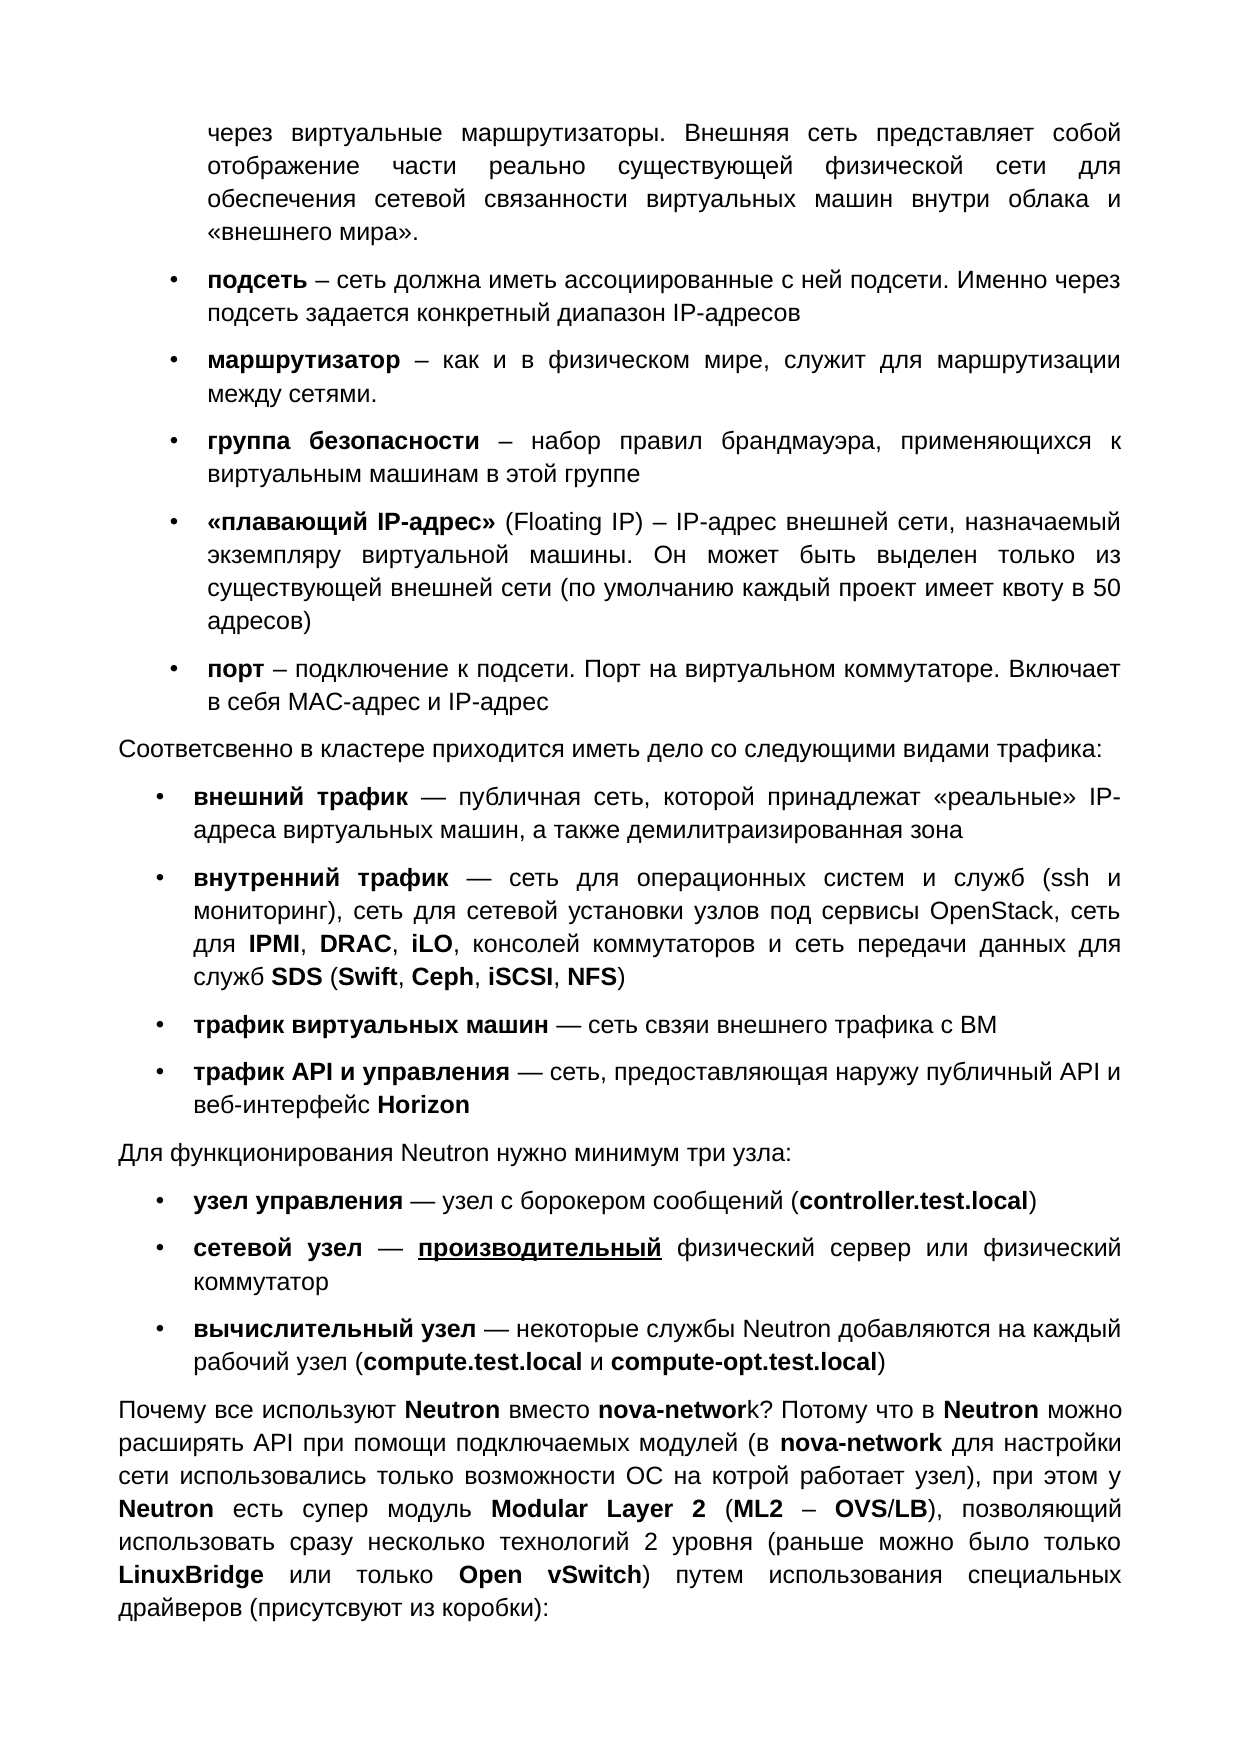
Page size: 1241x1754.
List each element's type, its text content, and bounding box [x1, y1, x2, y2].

list маршрутизатор – как и в физическом мире, служит для маршрутизации между сетями. [169, 346, 1122, 407]
list подсеть – сеть должна иметь ассоциированные с ней подсети. Именно через подсеть задается конкретный диапазон IP-адресов [169, 265, 1122, 327]
list вычислительный узел — некоторые службы Neutron добавляются на каждый рабочий узел (compute.test.local и compute-opt.test.local) [156, 1314, 1122, 1376]
list узел управления — узел с борокером сообщений (controller.test.local) [156, 1186, 1122, 1214]
list сетевой узел — производительный физический сервер или физический коммутатор [156, 1233, 1122, 1295]
list через виртуальные маршрутизаторы. Внешняя сеть представляет собой отображение части реально существующей физической сети для обеспечения сетевой связанности виртуальных машин внутри облака и «внешнего мира». [169, 118, 1122, 246]
list трафик виртуальных машин — сеть свзяи внешнего трафика с ВМ [156, 1009, 1122, 1038]
list порт – подключение к подсети. Порт на виртуальном коммутаторе. Включает в себя MAC-адрес и IP-адрес [169, 654, 1122, 716]
list группа безопасности – набор правил брандмауэра, применяющихся к виртуальным машинам в этой группе [169, 426, 1122, 488]
list «плавающий IP-адрес» (Floating IP) – IP-адрес внешней сети, назначаемый экземпляру виртуальной машины. Он может быть выделен только из существующей внешней сети (по умолчанию каждый проект имеет квоту в 50 адресов) [169, 507, 1122, 635]
text Для функционирования Neutron нужно минимум три узла: [118, 1138, 1122, 1167]
list внешний трафик — публичная сеть, которой принадлежат «реальные» IP-адреса виртуальных машин, а также демилитраизированная зона [156, 782, 1122, 844]
text Соответсвенно в кластере приходится иметь дело со следующими видами трафика: [118, 734, 1122, 763]
text Почему все используют Neutron вместо nova-network? Потому что в Neutron можно расширять API при помощи подключаемых модулей (в nova-network для настройки сети использовались только возможности ОС на котрой работает узел), при этом у Neutron есть супер модуль Modular Layer 2 (ML2 – OVS/LB), позволяющий использовать сразу несколько технологий 2 уровня (раньше можно было только LinuxBridge или только Open vSwitch) путем использования специальных драйверов (присутсвуют из коробки): [118, 1395, 1122, 1622]
list трафик API и управления — сеть, предоставляющая наружу публичный API и веб-интерфейс Horizon [156, 1057, 1122, 1119]
list внутренний трафик — сеть для операционных систем и служб (ssh и мониторинг), сеть для сетевой установки узлов под сервисы OpenStack, сеть для IPMI, DRAC, iLO, консолей коммутаторов и сеть передачи данных для служб SDS (Swift, Ceph, iSCSI, NFS) [156, 863, 1122, 991]
